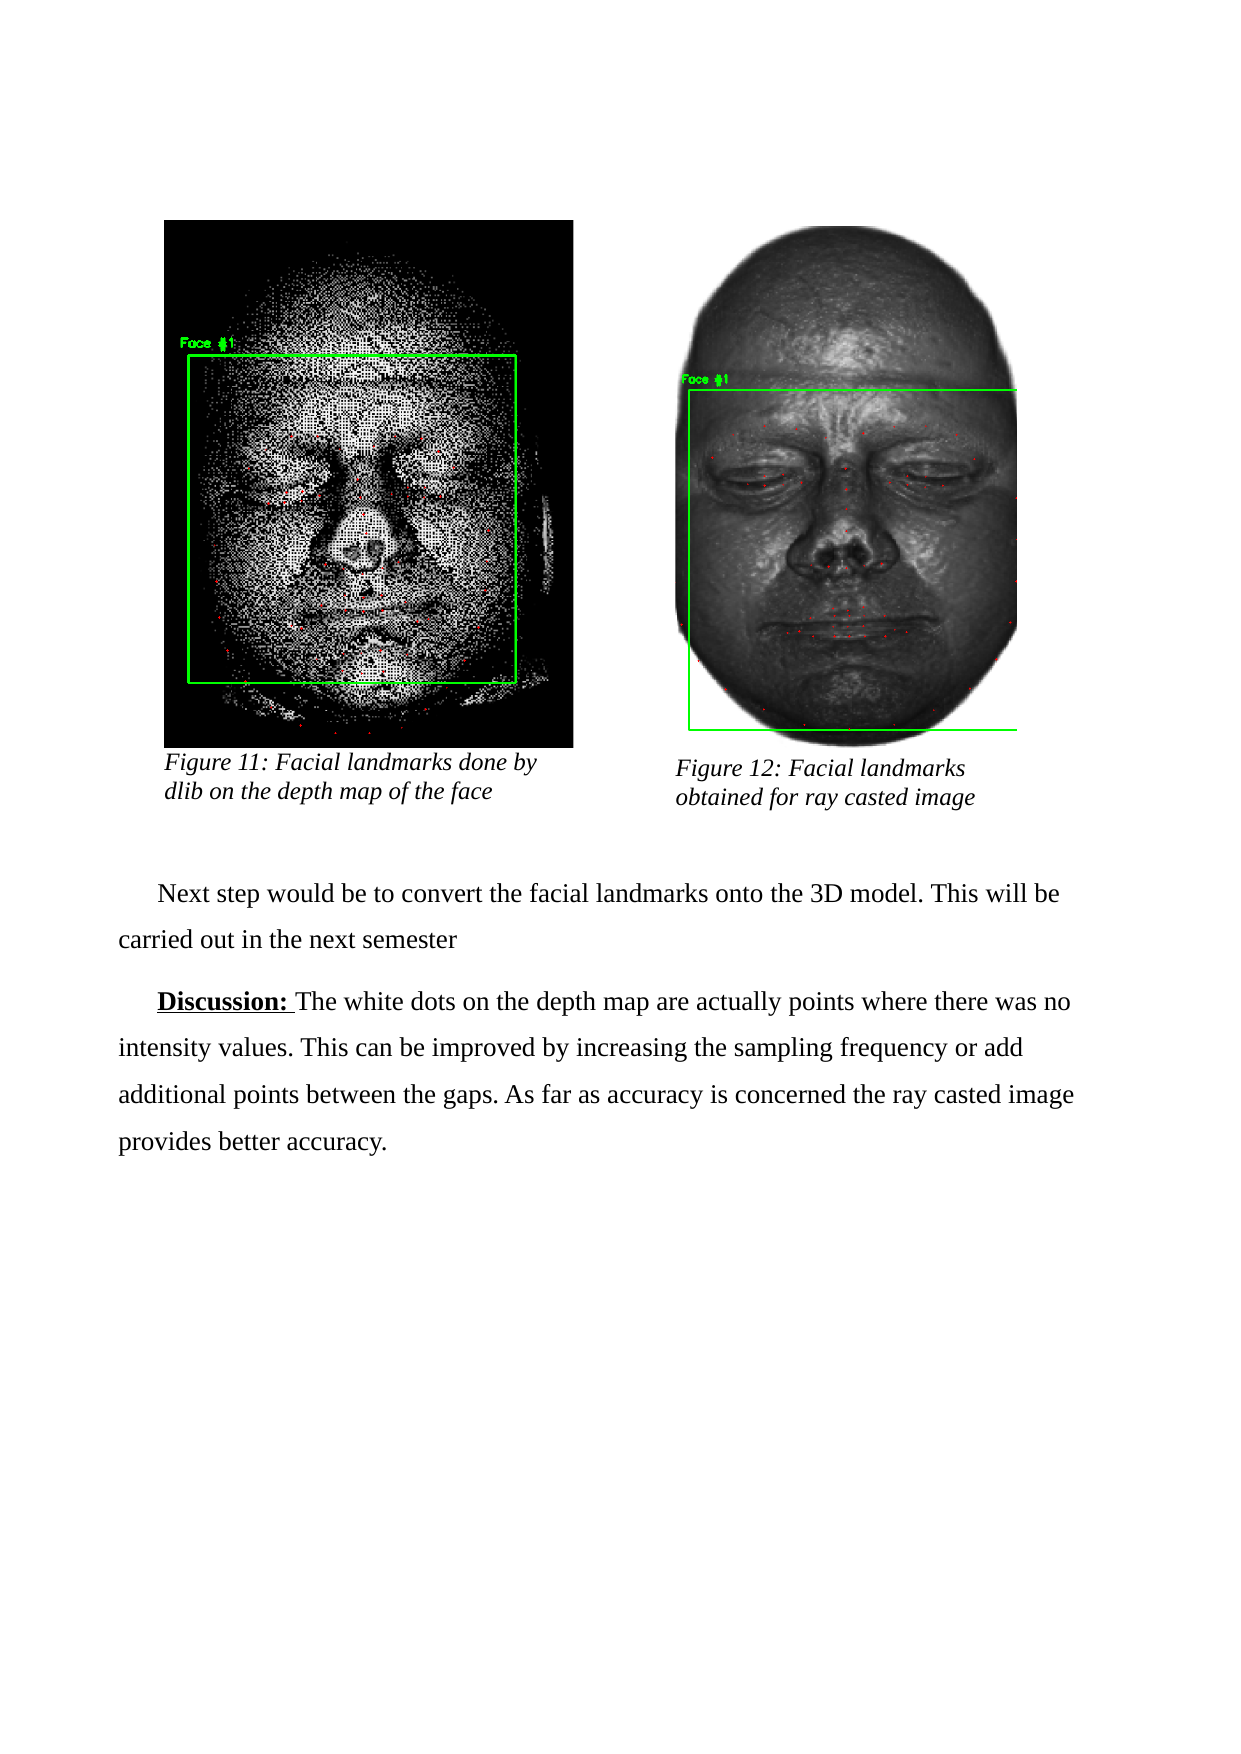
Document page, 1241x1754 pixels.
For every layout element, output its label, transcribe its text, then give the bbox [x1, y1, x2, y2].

text Next step would be to convert the facial landmarks onto the 3D model. This will be carried out in the next semester [118, 877, 1122, 955]
picture [675, 730, 802, 753]
picture [164, 708, 304, 748]
text Figure 12: Facial landmarks obtained for ray casted image [675, 226, 1017, 810]
text Figure 11: Facial landmarks done by dlib on the depth map of the face [164, 220, 573, 805]
text Discussion: The white dots on the depth map are actually points where there was no intensity values. This can be improved by increasing the sampling frequency or add additional points between the gaps. As far as accuracy is concerned the ray casted image provides better accuracy. [118, 985, 1122, 1156]
